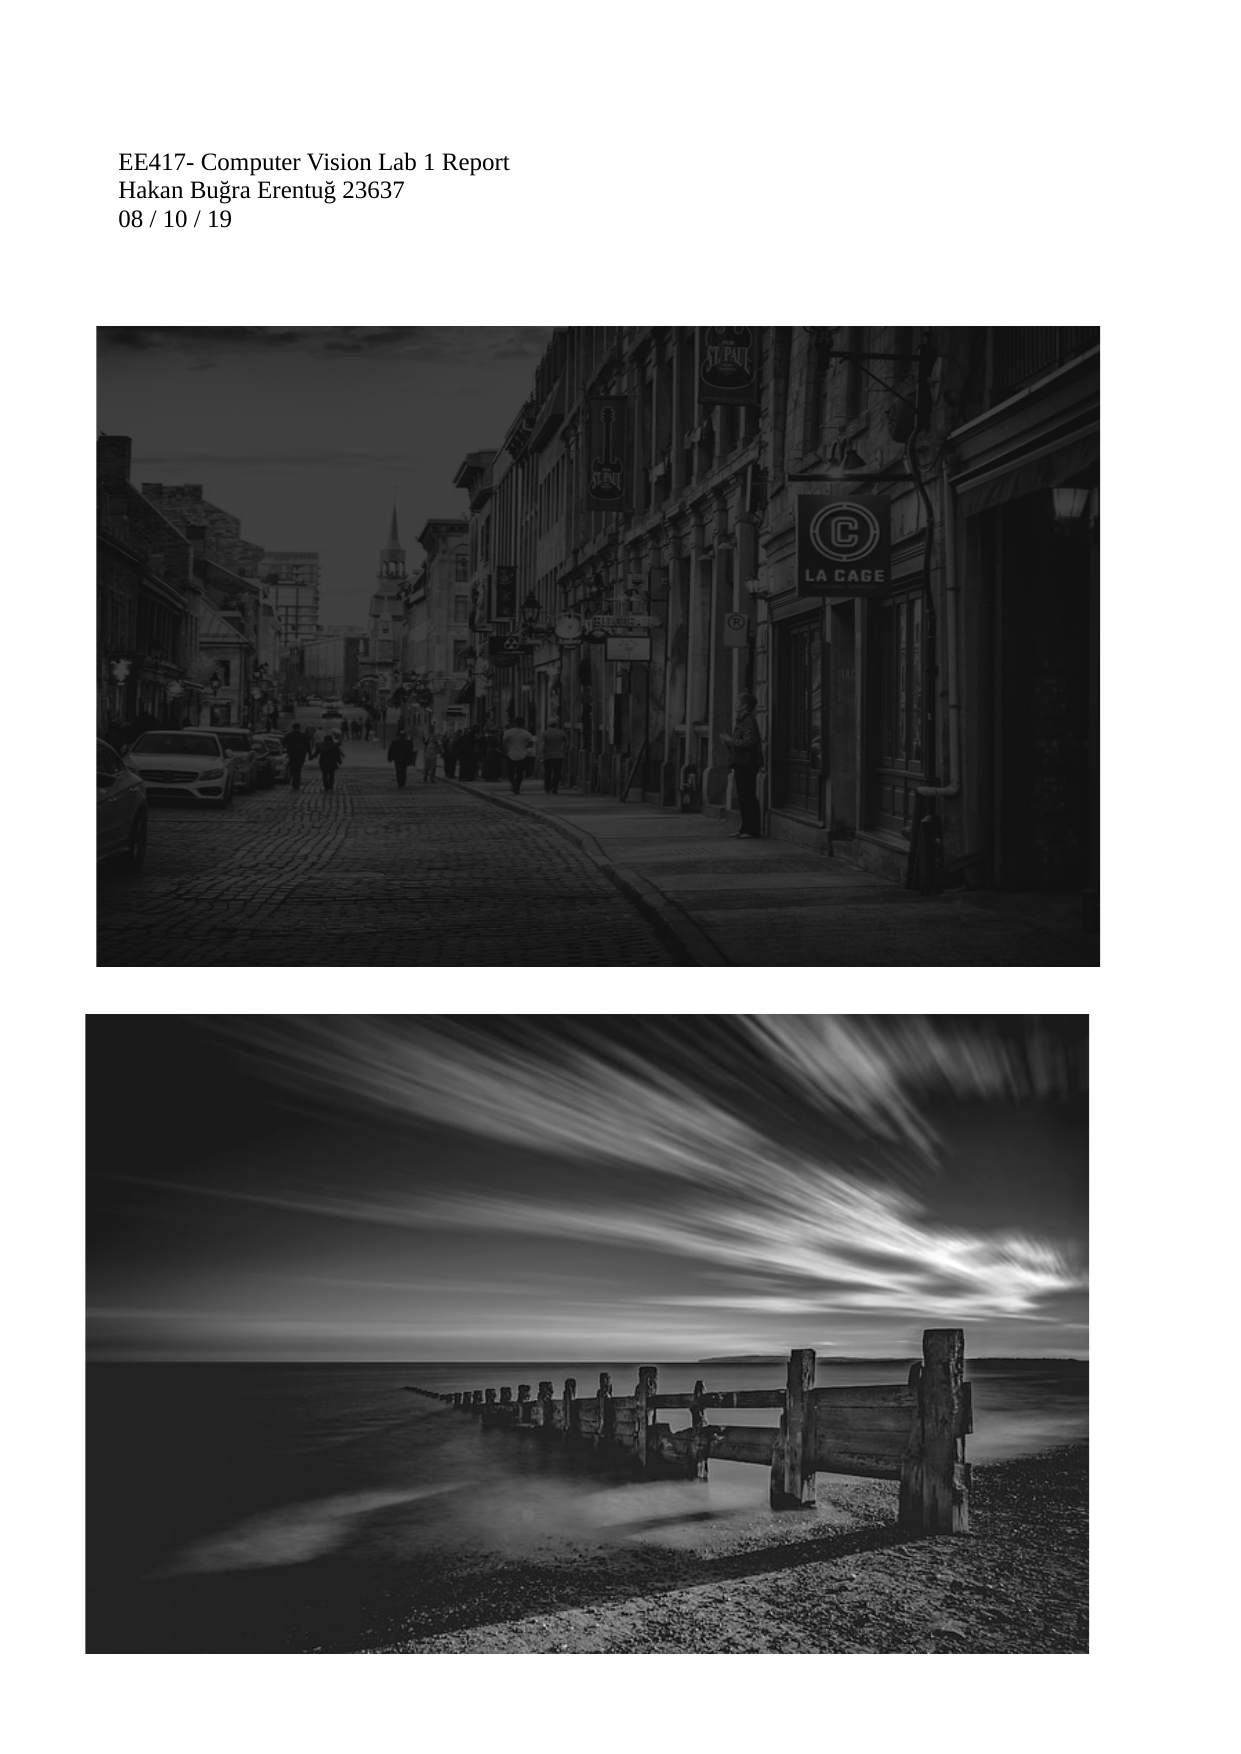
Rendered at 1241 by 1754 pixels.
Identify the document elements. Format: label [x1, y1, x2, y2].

picture [96, 326, 1101, 967]
picture [85, 1014, 1090, 1654]
